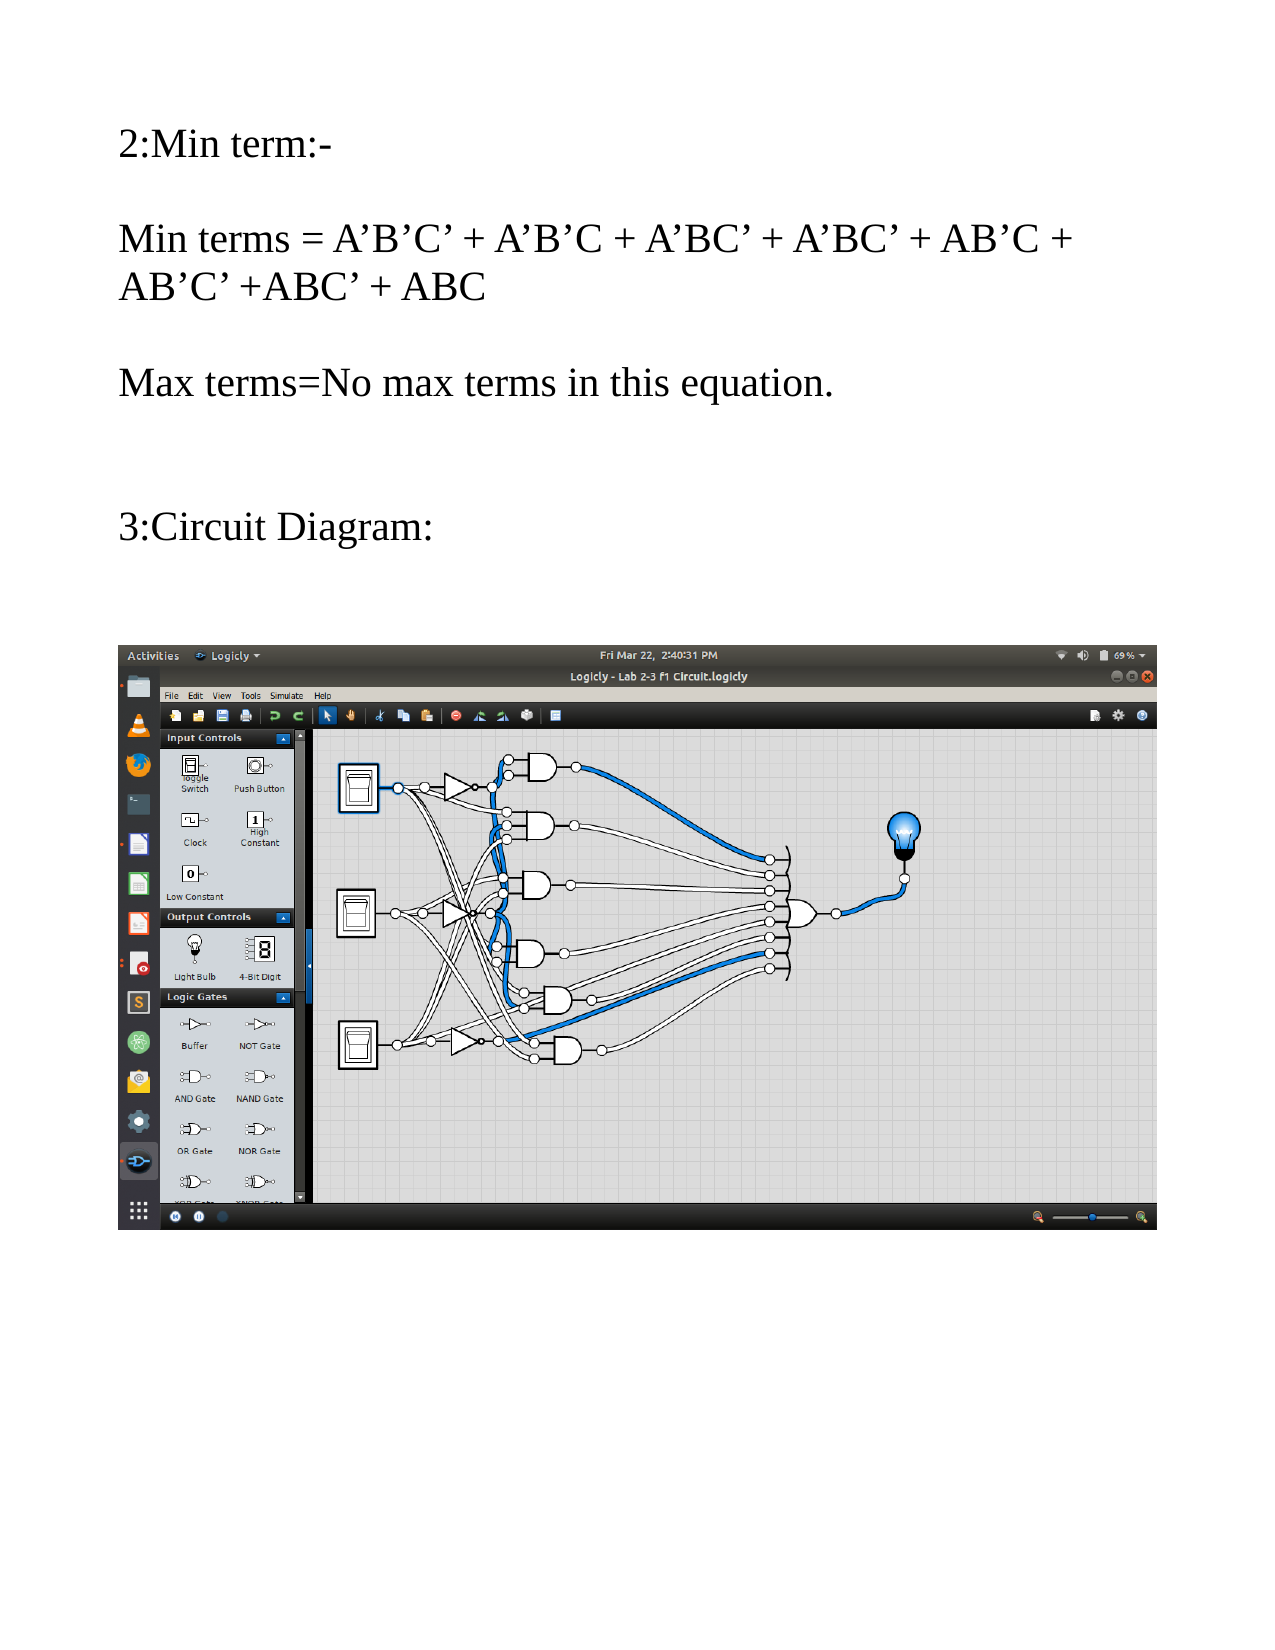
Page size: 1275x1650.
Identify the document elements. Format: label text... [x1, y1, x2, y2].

text Min terms = A’B’C’ + A’B’C + A’BC’ + A’BC’ + AB’C + AB’C’ +ABC’ + ABC [118, 214, 1157, 310]
text Max terms=No max terms in this equation. [118, 358, 1157, 406]
text 3:Circuit Diagram: [118, 501, 1157, 549]
text 2:Min term:- [118, 118, 1157, 166]
picture [118, 645, 1157, 1230]
